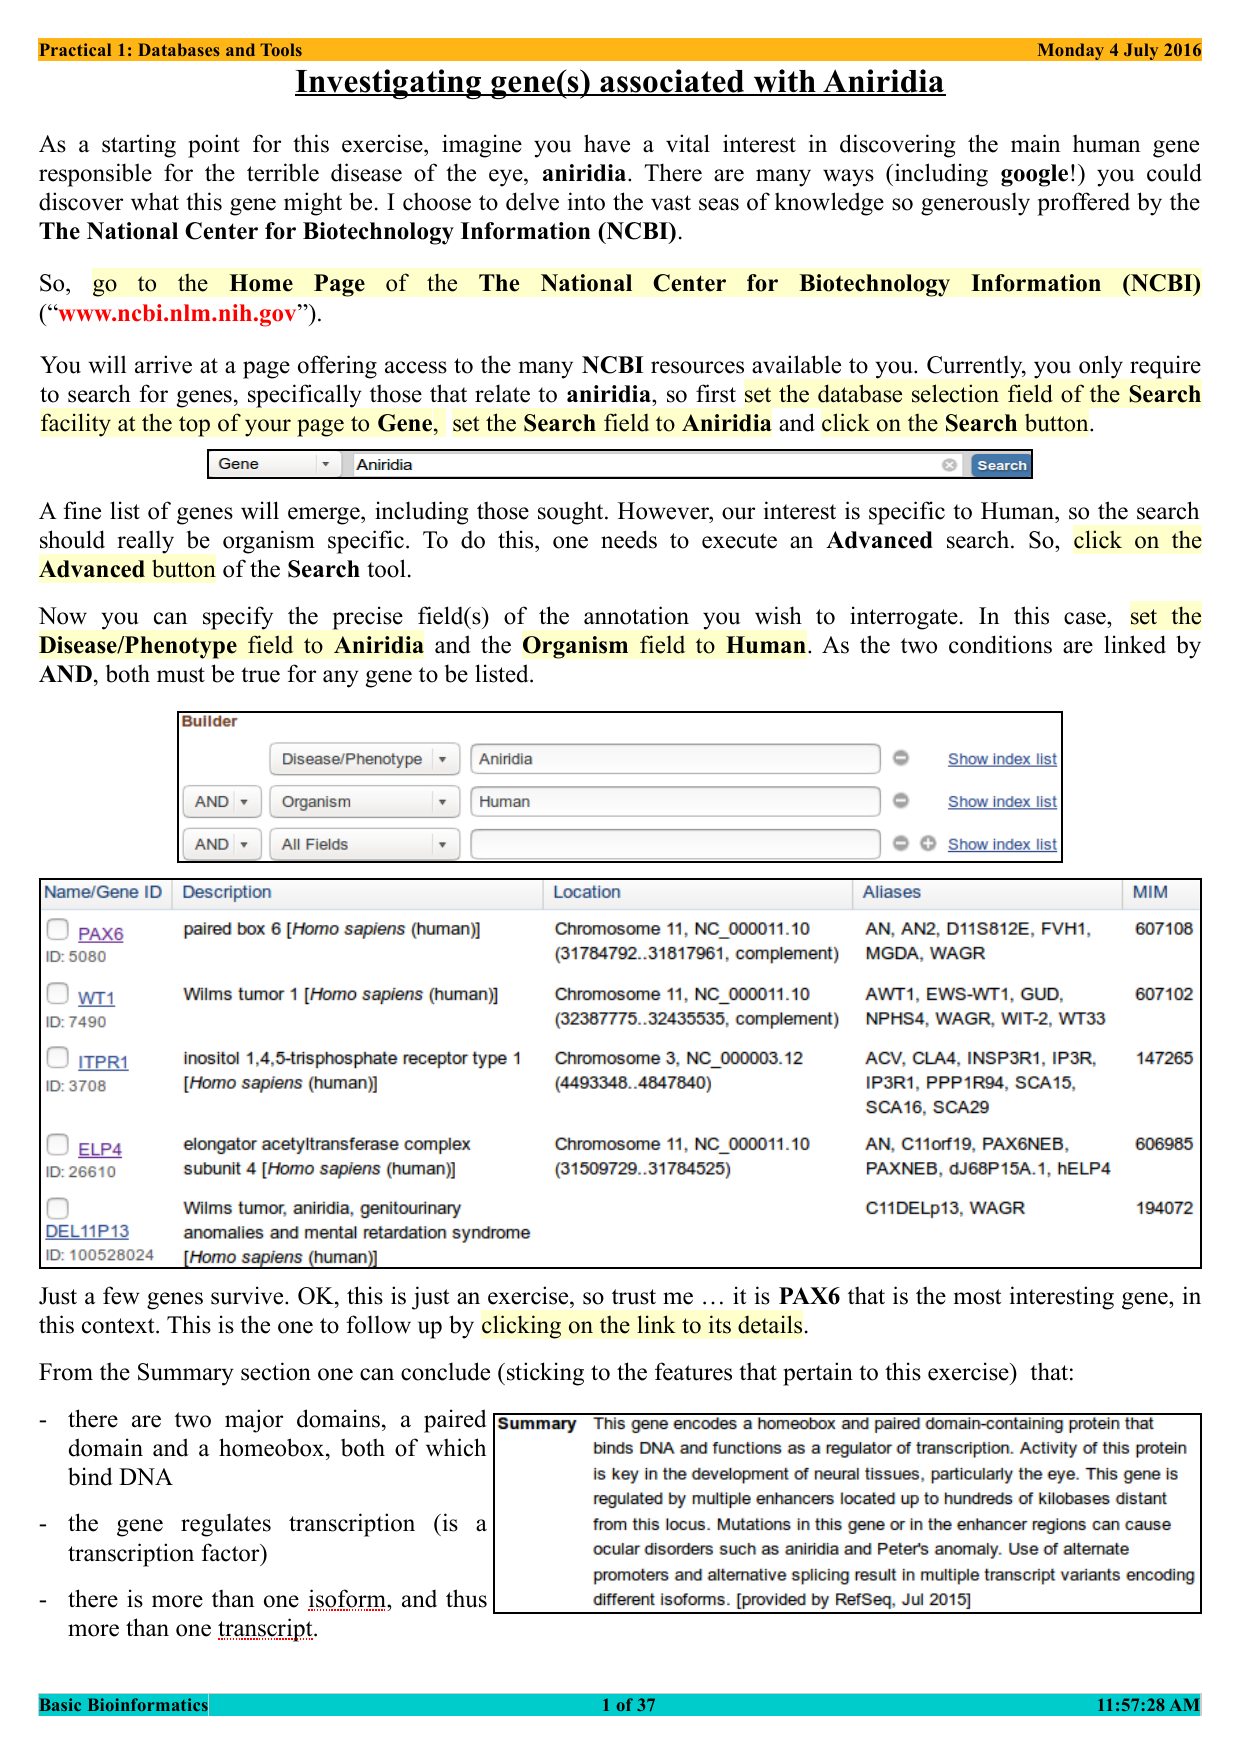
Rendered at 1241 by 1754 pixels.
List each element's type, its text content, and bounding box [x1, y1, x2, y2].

text You will arrive at a page offering access to the many NCBI resources available to you. Currently, you only require to search for genes, specifically those that relate to aniridia, so first set the database selection field of the Search facility at the top of your page to Gene, set the Search field to Aniridia and click on the Search button. [40, 350, 1202, 437]
text From the Summary section one can conclude (sticking to the features that pertain to this exercise) that: [38, 1357, 1202, 1386]
text Investigating gene(s) associated with Aniridia [38, 61, 1202, 99]
text - there is more than one isoform, and thus more than one transcript. [38, 1584, 1202, 1642]
picture [495, 1415, 1200, 1612]
text A fine list of genes will emerge, including those sought. However, our interest is specific to Human, so the search should really be organism specific. To do this, one needs to execute an Advanced search. So, click on the Advanced button of the Search tool. [38, 496, 1202, 583]
text Just a few genes survive. OK, this is just an exercise, so trust me … it is PAX6 that is the most interesting gene, in this context. This is the one to follow up by clicking on the link to its details. [38, 879, 1202, 1339]
text As a starting point for this exercise, imagine you have a vital interest in discovering the main human gene responsible for the terrible disease of the eye, aniridia. There are many ways (including google!) you could discover what this gene might be. I choose to delve into the vast seas of knowledge so generously proffered by the The National Center for Biotechnology Information (NCBI). [38, 128, 1202, 245]
picture [41, 880, 1200, 1267]
text - the gene regulates transcription (is a transcription factor) [38, 1508, 493, 1566]
text So, go to the Home Page of the The National Center for Biotechnology Information (NCBI) (“www.ncbi.nlm.nih.gov”). [38, 268, 1202, 326]
text [38, 706, 1202, 878]
picture [179, 713, 1061, 861]
text Now you can specify the precise field(s) of the annotation you wish to interrogate. In this case, set the Disease/Phenotype field to Aniridia and the Organism field to Human. As the two conditions are linked by AND, both must be true for any gene to be listed. [38, 601, 1202, 688]
text - there are two major domains, a paired domain and a homeobox, both of which bind DNA [38, 1403, 1202, 1491]
picture [209, 451, 1031, 477]
